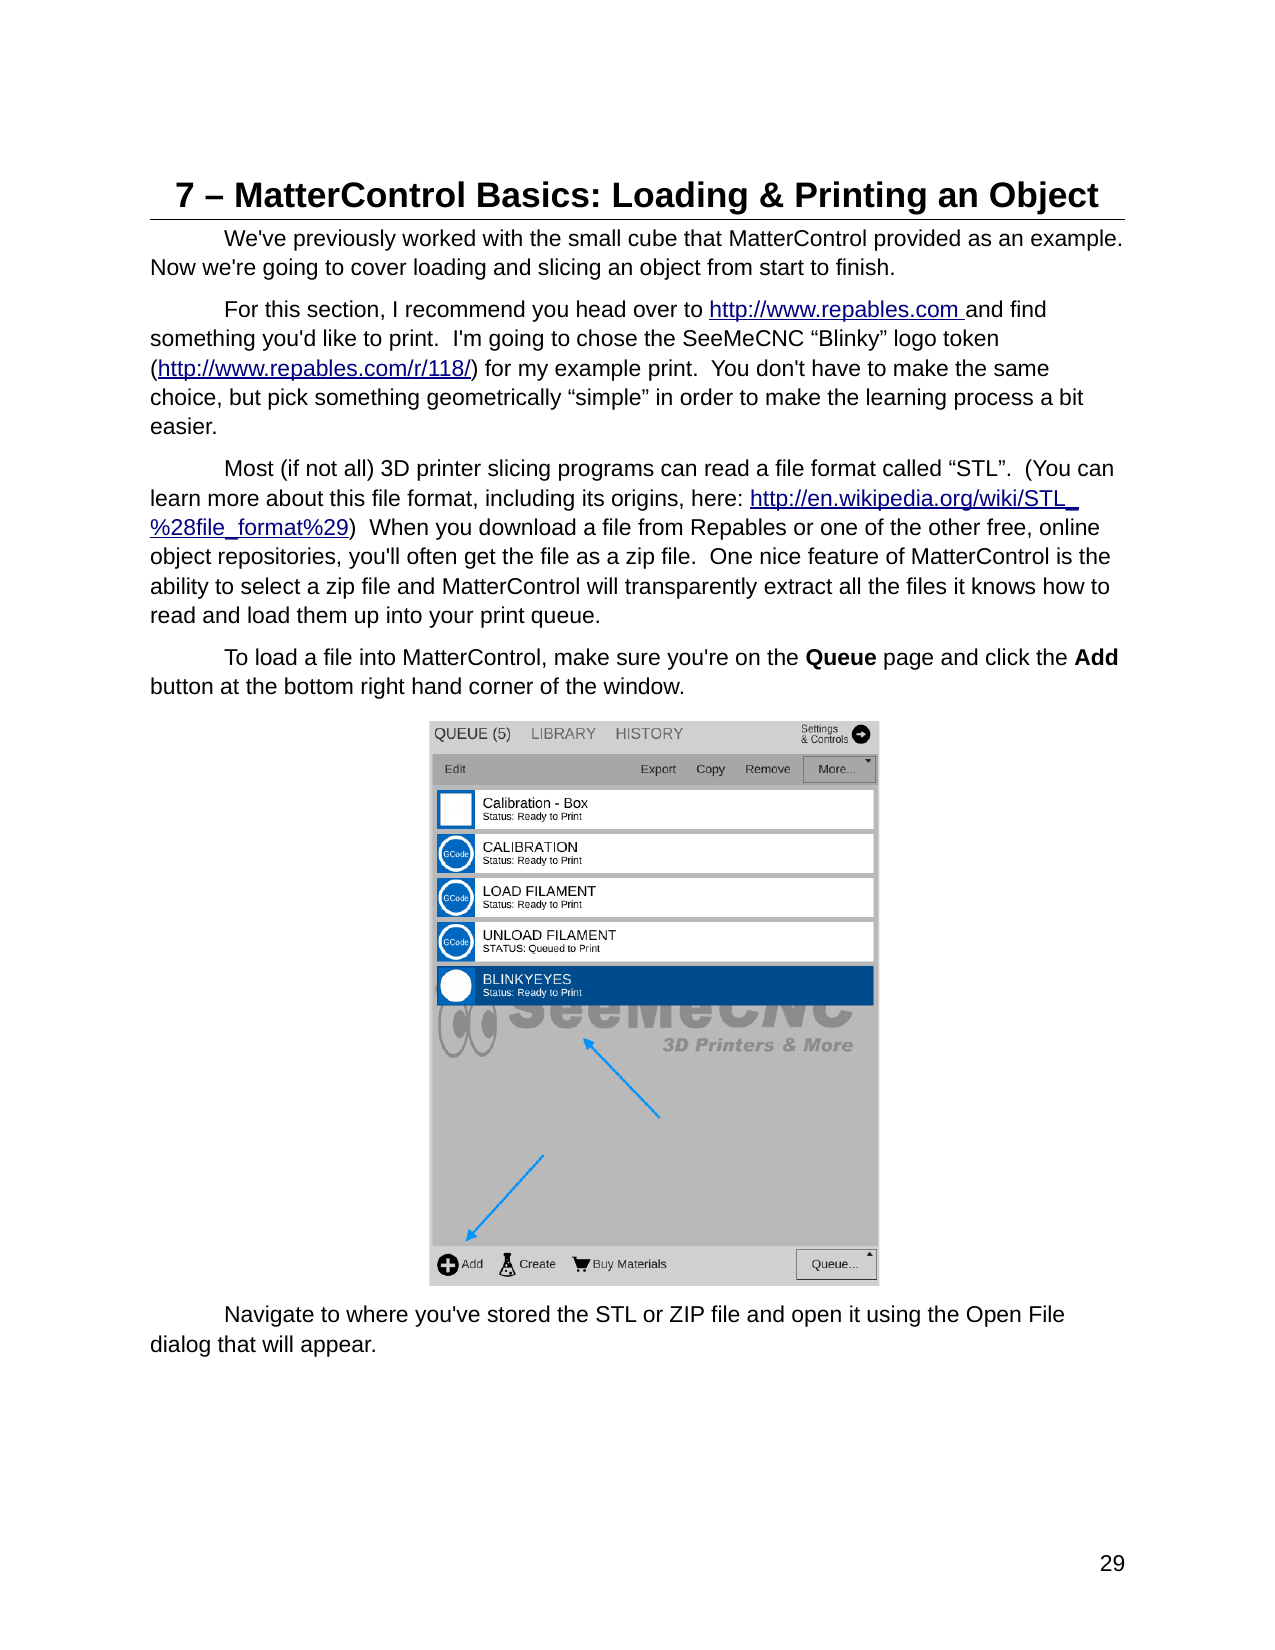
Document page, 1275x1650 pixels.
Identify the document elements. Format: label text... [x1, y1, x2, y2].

picture [429, 721, 880, 1286]
text We've previously worked with the small cube that MatterControl provided as an example. Now we're going to cover loading and slicing an object from start to finish. [150, 225, 1125, 280]
text For this section, I recommend you head over to http://www.repables.com and find something you'd like to print. I'm going to chose the SeeMeCNC “Blinky” logo token (http://www.repables.com/r/118/) for my example print. You don't have to make the same choice, but pick something geometrically “simple” in order to make the learning process a bit easier. [150, 296, 1125, 439]
text Navigate to where you've stored the STL or ZIP file and open it using the Open File dialog that will appear. [150, 1302, 1125, 1357]
text To load a file into MatterControl, make sure you're on the Queue page and click the Add button at the bottom right hand corner of the window. [150, 644, 1125, 699]
text Most (if not all) 3D printer slicing programs can read a file format called “STL”. (You can learn more about this file format, including its origins, here: http://en.wikipedia.org/wiki/STL_%28file_format%29) When you download a file from Repables or one of the other free, online object repositories, you'll often get the file as a zip file. One nice feature of MatterControl is the ability to select a zip file and MatterControl will transparently extract all the files it knows how to read and load them up into your print queue. [150, 456, 1125, 628]
subtitle 7 – MatterControl Basics: Loading & Printing an Object [150, 171, 1125, 219]
